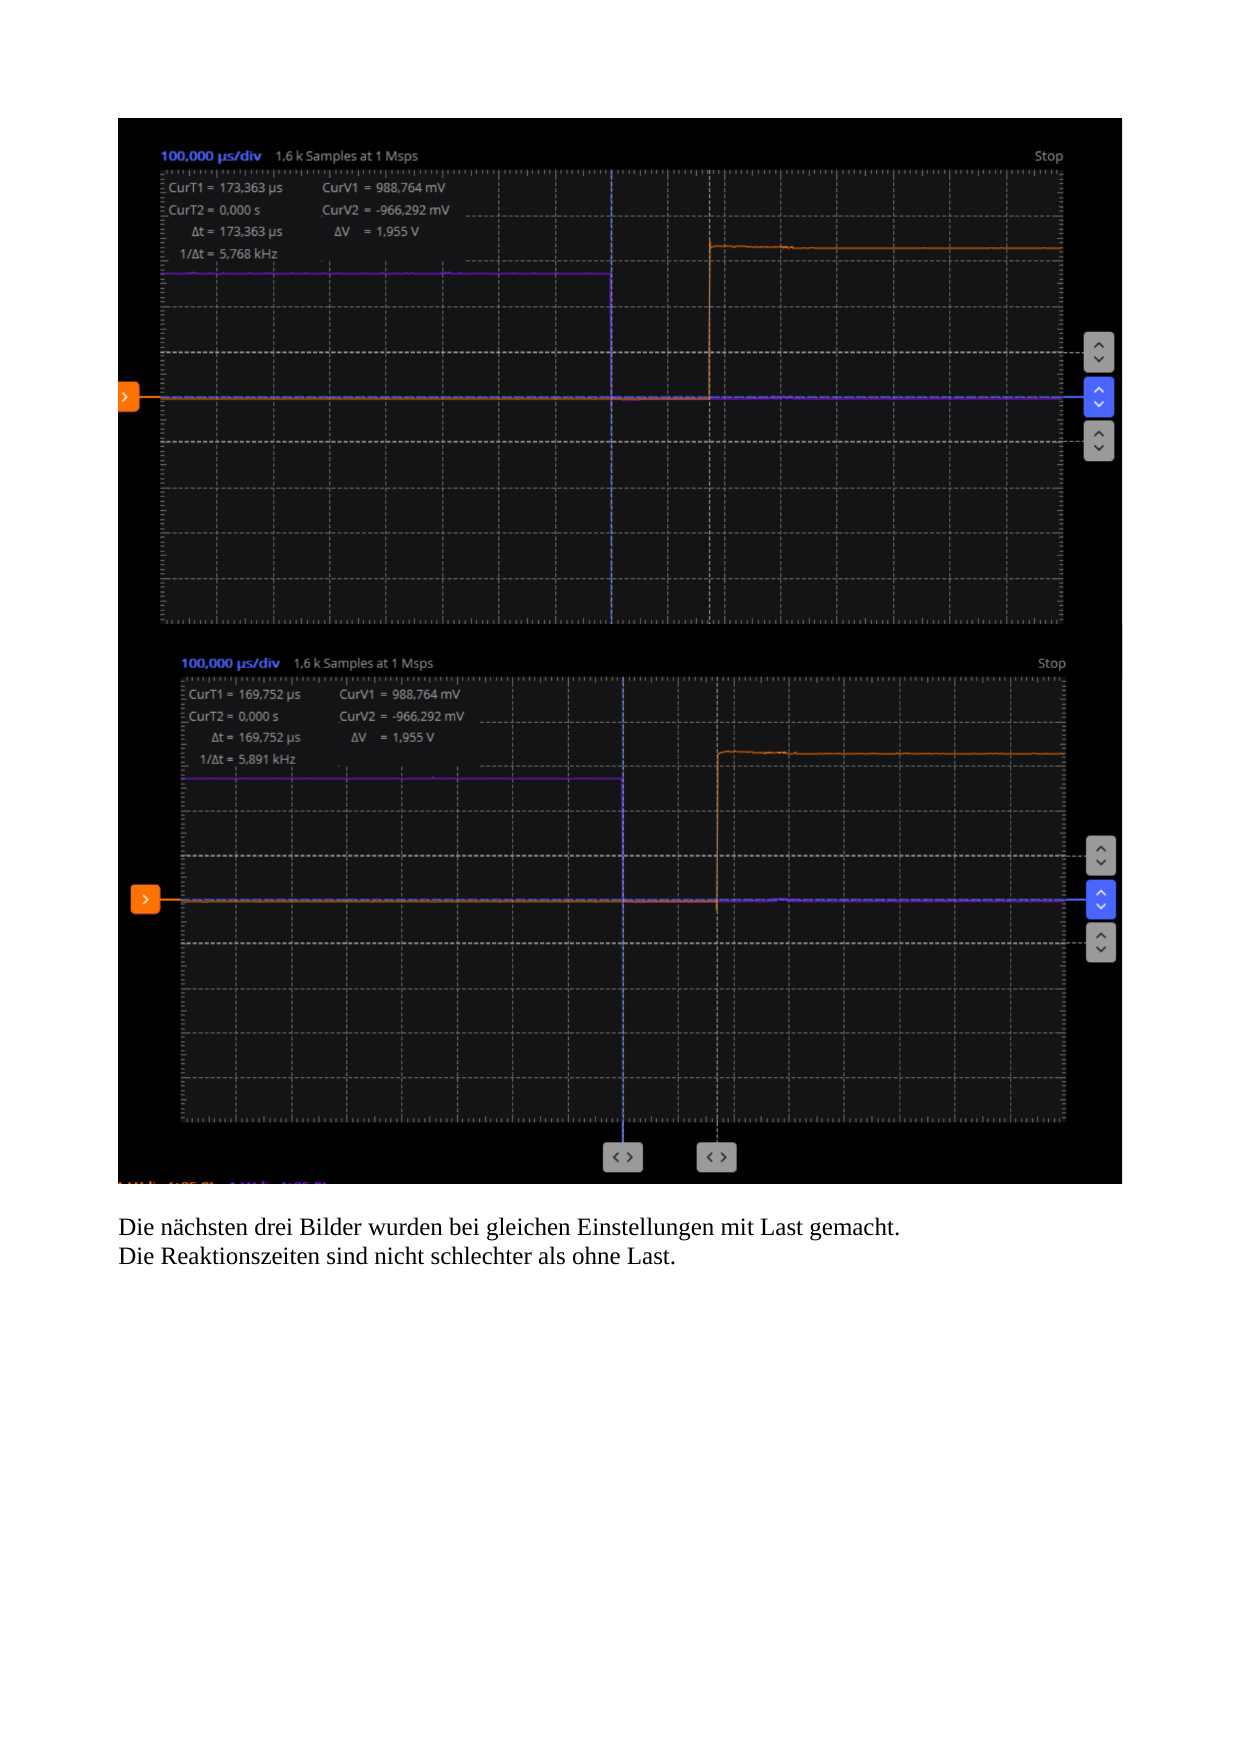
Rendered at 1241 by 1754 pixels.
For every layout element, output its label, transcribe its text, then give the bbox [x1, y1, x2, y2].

picture [118, 118, 1123, 1184]
text Die nächsten drei Bilder wurden bei gleichen Einstellungen mit Last gemacht. [118, 1212, 1122, 1241]
text Die Reaktionszeiten sind nicht schlechter als ohne Last. [118, 1241, 1122, 1269]
